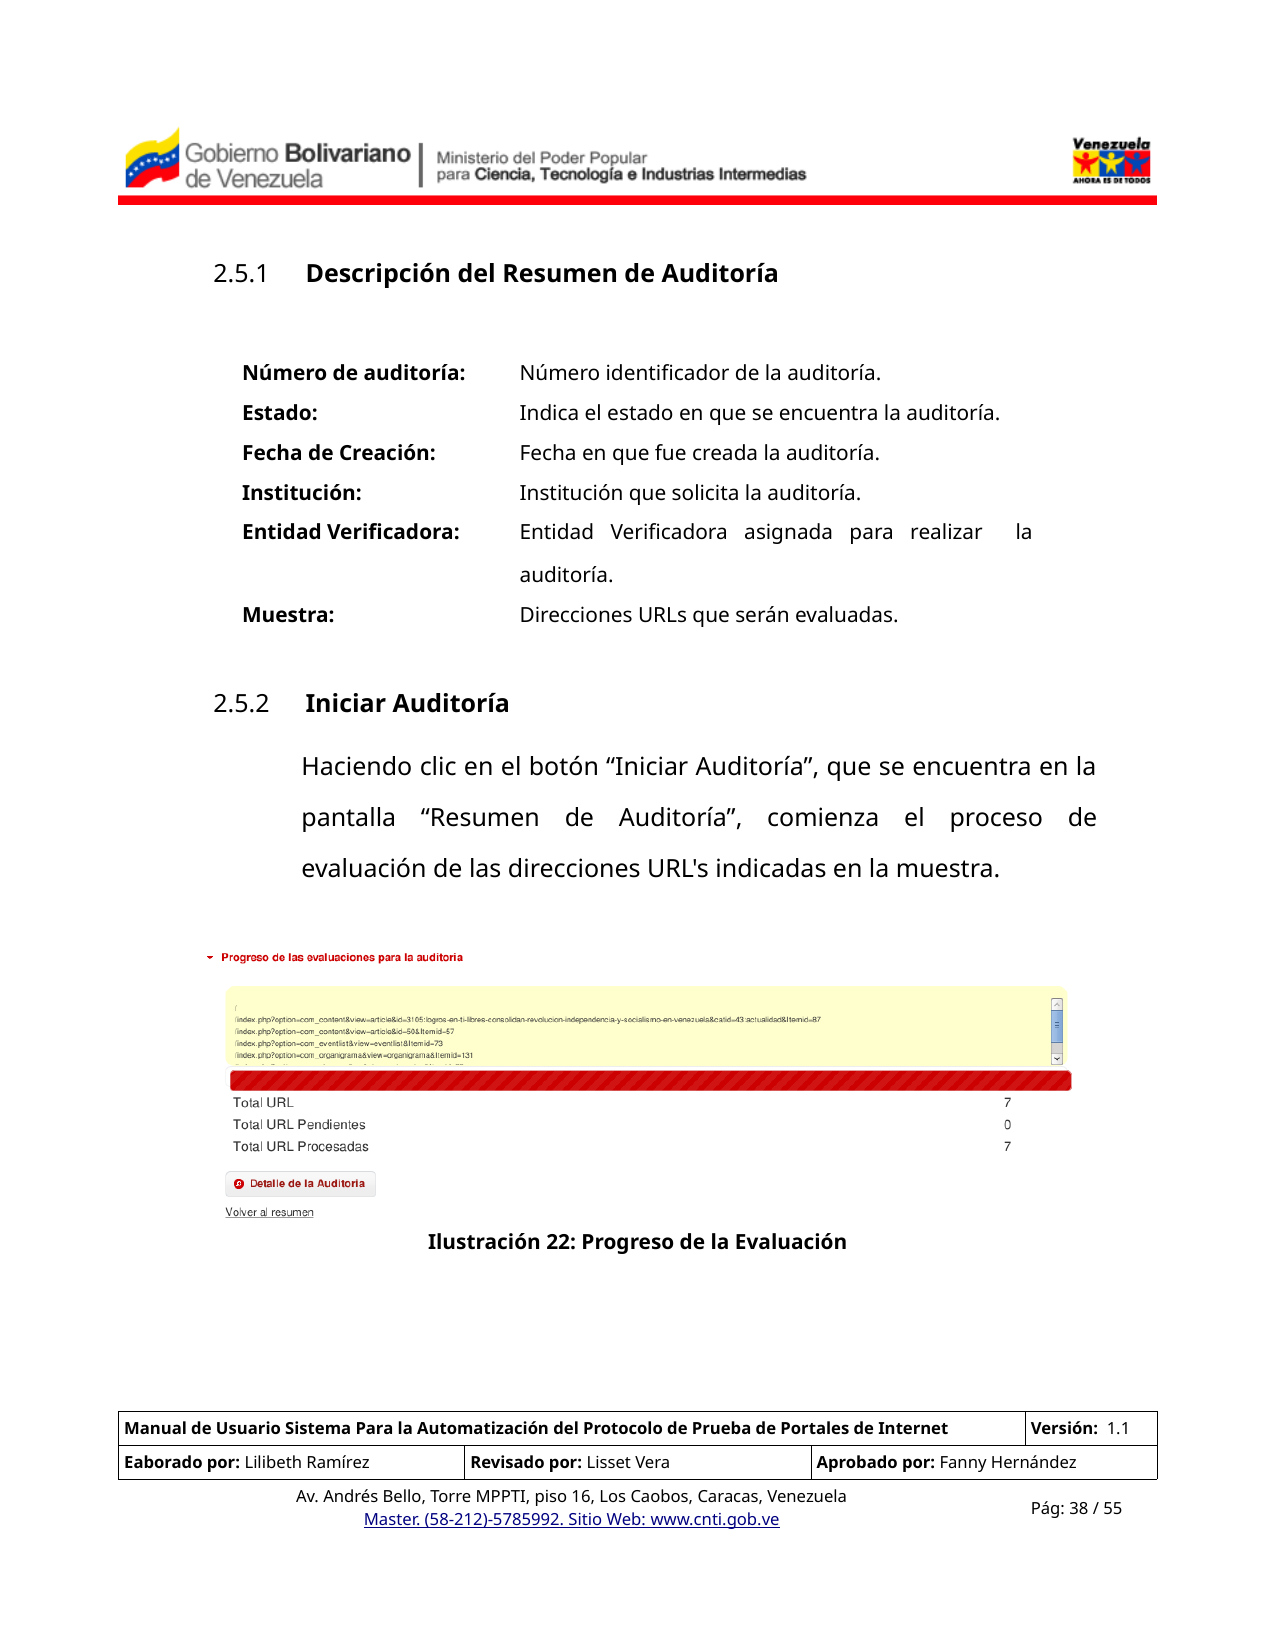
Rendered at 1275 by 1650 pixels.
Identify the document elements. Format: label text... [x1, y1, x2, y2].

table_cell Fecha de Creación: [236, 432, 513, 472]
table_cell Institución que solicita la auditoría. [514, 472, 1039, 512]
table_cell Fecha en que fue creada la auditoría. [514, 432, 1039, 472]
table_header Número de auditoría: [236, 352, 513, 392]
subtitle Iniciar Auditoría [118, 686, 1157, 720]
table_cell Institución: [236, 472, 513, 512]
table_cell Estado: [236, 392, 513, 432]
picture [199, 948, 1078, 1228]
picture [118, 119, 1157, 205]
table_cell Entidad Verificadora asignada para realizar la auditoría. [514, 512, 1039, 594]
text Haciendo clic en el botón “Iniciar Auditoría”, que se encuentra en la pantalla “Resumen de Auditoría”, comienza el proceso de evaluación de las direcciones URL's indicadas en la muestra. [301, 749, 1098, 885]
table_cell Direcciones URLs que serán evaluadas. [514, 594, 1039, 634]
subtitle Descripción del Resumen de Auditoría [118, 255, 1157, 289]
table_cell Indica el estado en que se encuentra la auditoría. [514, 392, 1039, 432]
table_cell Muestra: [236, 594, 513, 634]
text Ilustración 22: Progreso de la Evaluación [190, 948, 1085, 1256]
table_header Número identificador de la auditoría. [514, 352, 1039, 392]
table_cell Entidad Verificadora: [236, 512, 513, 594]
